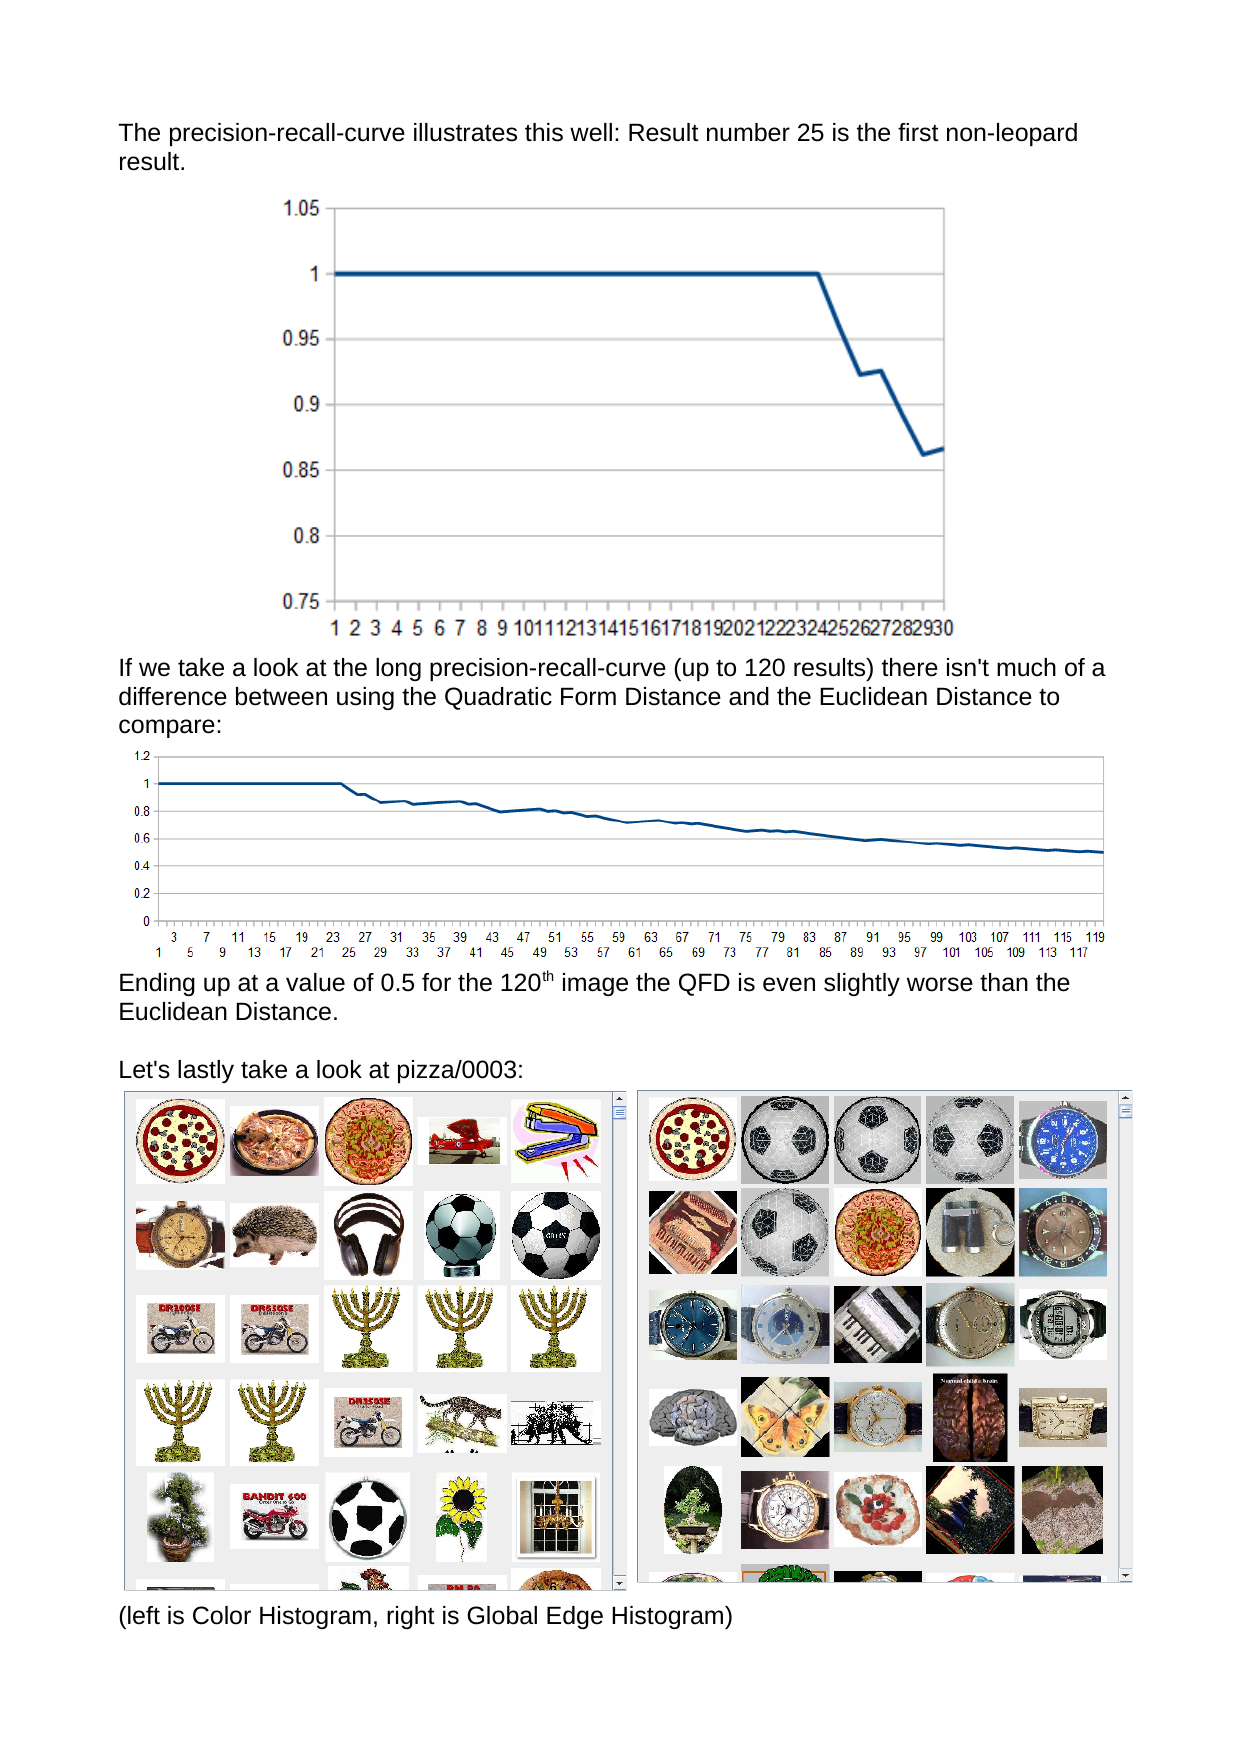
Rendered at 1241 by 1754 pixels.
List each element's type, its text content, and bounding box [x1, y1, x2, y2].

picture [118, 738, 1123, 969]
picture [637, 1090, 1133, 1583]
picture [271, 187, 970, 653]
text (left is Color Histogram, right is Global Edge Histogram) [118, 1141, 1122, 1629]
picture [124, 1091, 627, 1591]
text The precision-recall-curve illustrates this well: Result number 25 is the first non-leopard result. [118, 118, 1122, 176]
text Ending up at a value of 0.5 for the 120th image the QFD is even slightly worse than the Euclidean Distance. [118, 969, 1122, 1026]
text Let's lastly take a look at pizza/0003: [118, 1054, 1122, 1083]
text If we take a look at the long precision-recall-curve (up to 120 results) there isn't much of a difference between using the Quadratic Form Distance and the Euclidean Distance to compare: [118, 176, 1122, 738]
